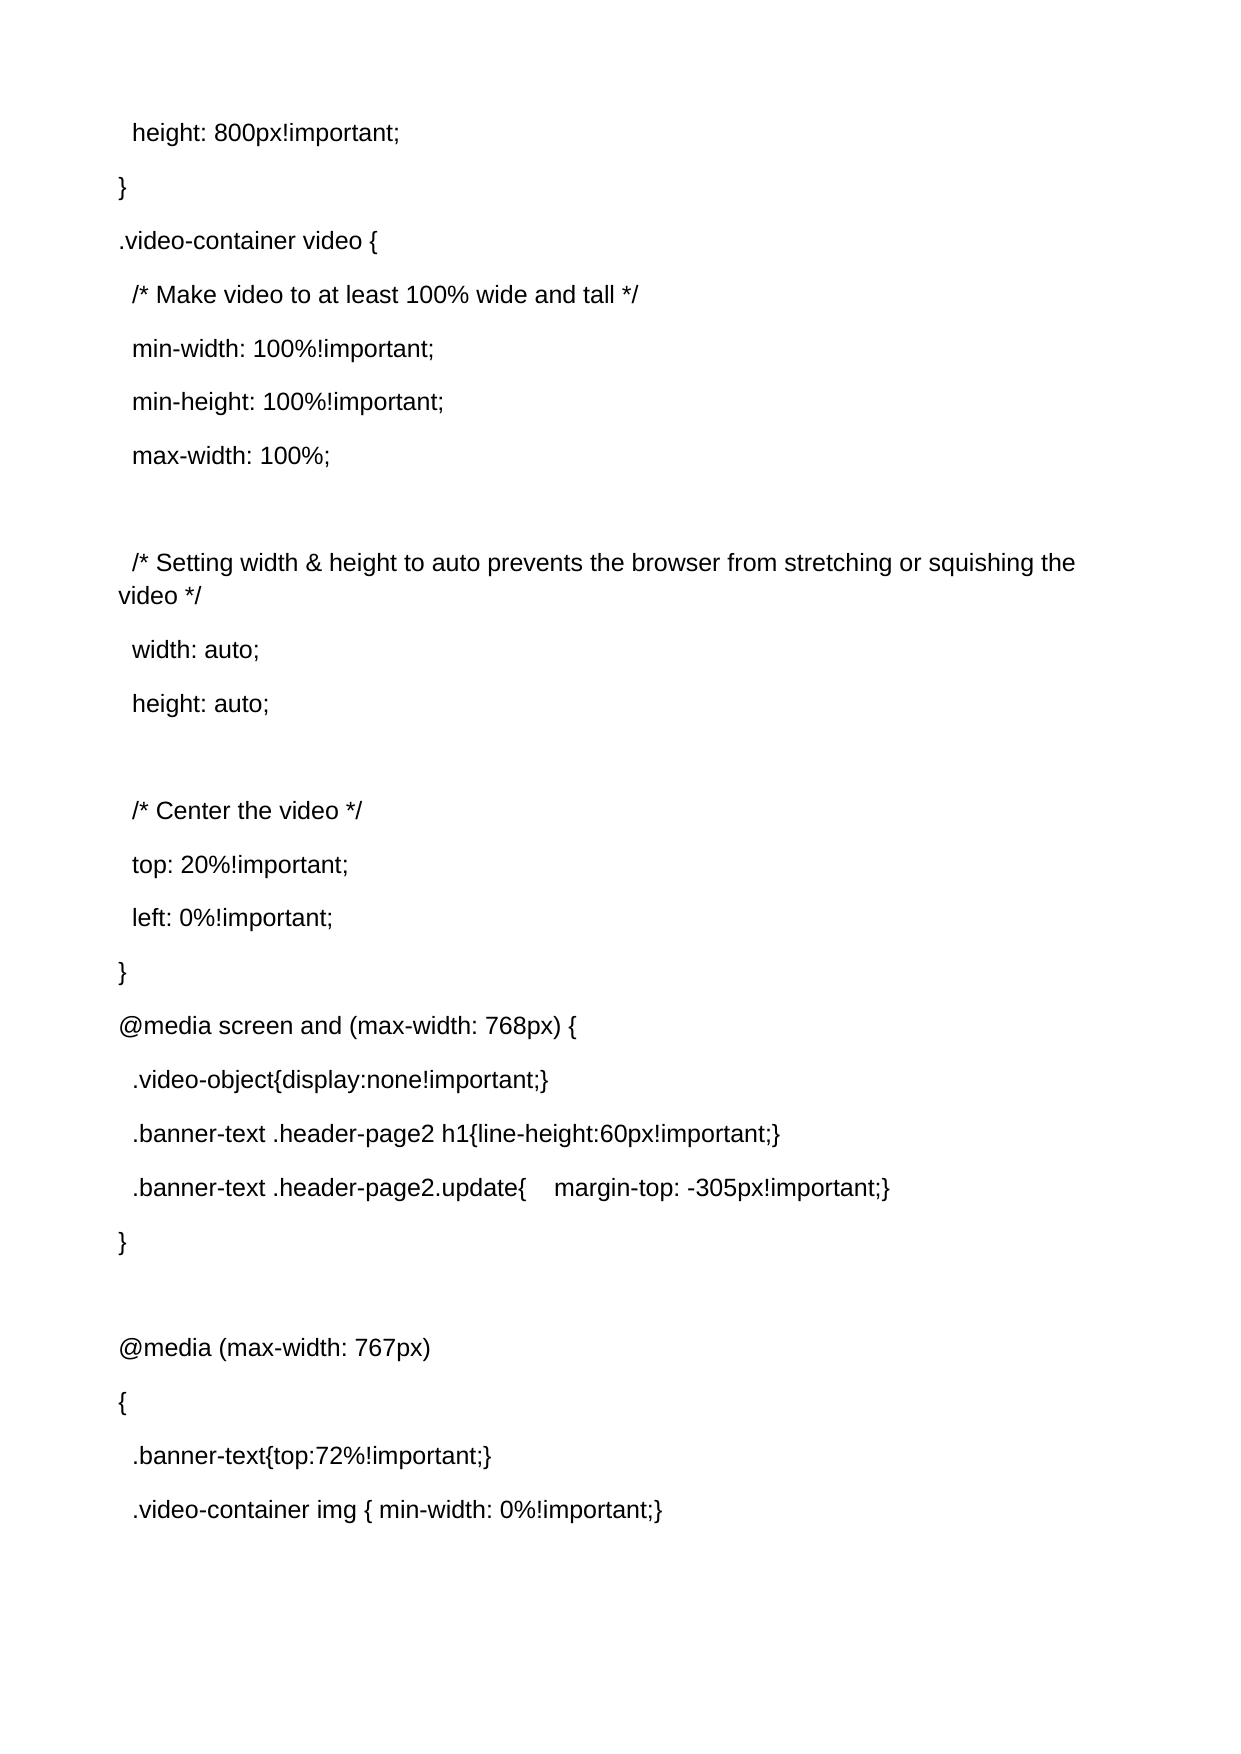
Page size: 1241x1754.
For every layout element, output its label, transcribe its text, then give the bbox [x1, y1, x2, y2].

text { [118, 1387, 1122, 1416]
text height: 800px!important; [118, 118, 1122, 147]
text min-height: 100%!important; [118, 387, 1122, 416]
text left: 0%!important; [118, 903, 1122, 932]
text .banner-text .header-page2 h1{line-height:60px!important;} [118, 1119, 1122, 1148]
text } [118, 1227, 1122, 1255]
text /* Setting width & height to auto prevents the browser from stretching or squishing the video */ [118, 548, 1122, 610]
text @media screen and (max-width: 768px) { [118, 1011, 1122, 1040]
text height: auto; [118, 689, 1122, 718]
text .banner-text .header-page2.update{ margin-top: -305px!important;} [118, 1173, 1122, 1201]
text .video-container video { [118, 226, 1122, 254]
text width: auto; [118, 635, 1122, 664]
text min-width: 100%!important; [118, 333, 1122, 362]
text .video-container img { min-width: 0%!important;} [118, 1495, 1122, 1524]
text } [118, 957, 1122, 986]
text } [118, 172, 1122, 201]
text max-width: 100%; [118, 441, 1122, 470]
text /* Make video to at least 100% wide and tall */ [118, 280, 1122, 308]
text .video-object{display:none!important;} [118, 1065, 1122, 1094]
text @media (max-width: 767px) [118, 1333, 1122, 1362]
text top: 20%!important; [118, 849, 1122, 878]
text .banner-text{top:72%!important;} [118, 1441, 1122, 1470]
text /* Center the video */ [118, 796, 1122, 824]
